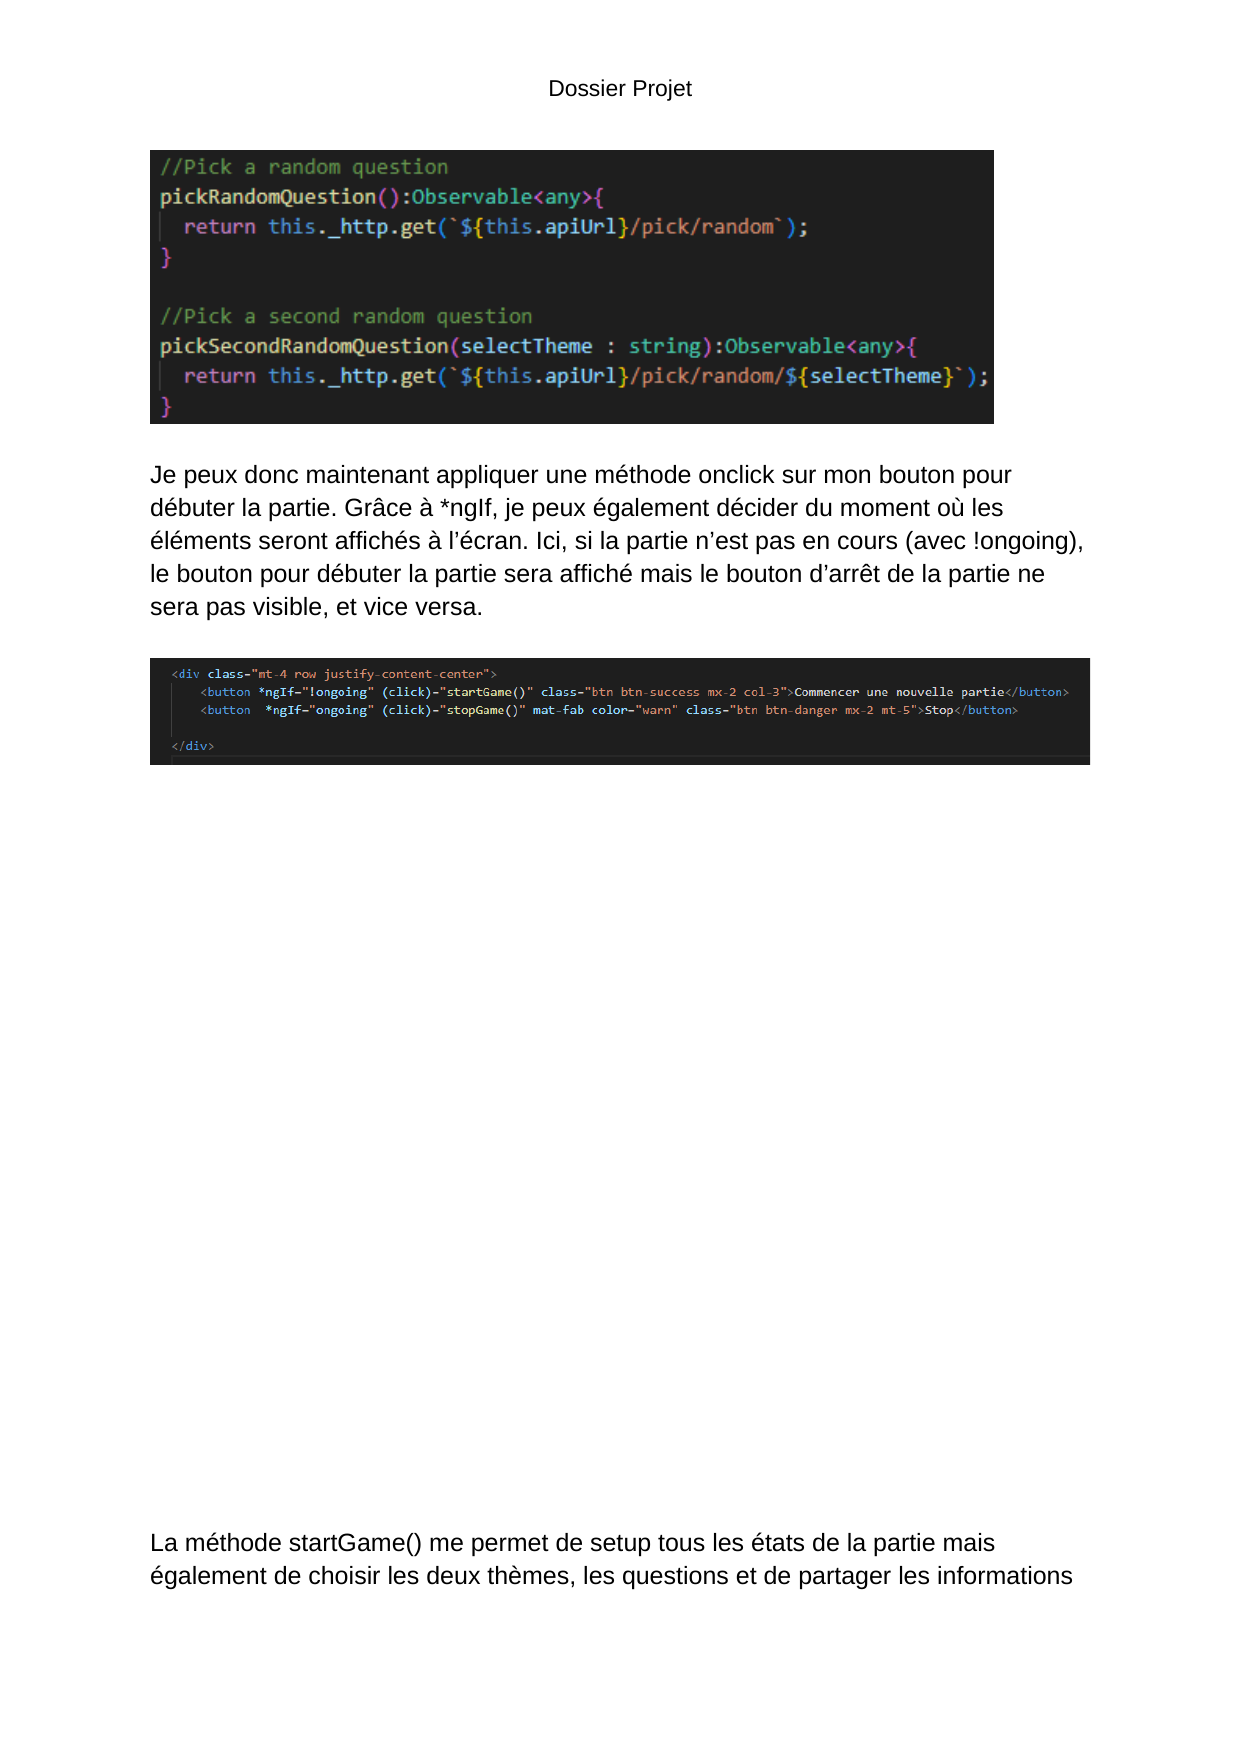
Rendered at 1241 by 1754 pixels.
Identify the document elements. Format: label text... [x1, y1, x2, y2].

picture [150, 658, 1091, 765]
picture [150, 150, 994, 424]
text Je peux donc maintenant appliquer une méthode onclick sur mon bouton pour débuter la partie. Grâce à *ngIf, je peux également décider du moment où les éléments seront affichés à l’écran. Ici, si la partie n’est pas en cours (avec !ongoing), le bouton pour débuter la partie sera affiché mais le bouton d’arrêt de la partie ne sera pas visible, et vice versa. [150, 460, 1090, 621]
text La méthode startGame() me permet de setup tous les états de la partie mais également de choisir les deux thèmes, les questions et de partager les informations [150, 1528, 1090, 1590]
